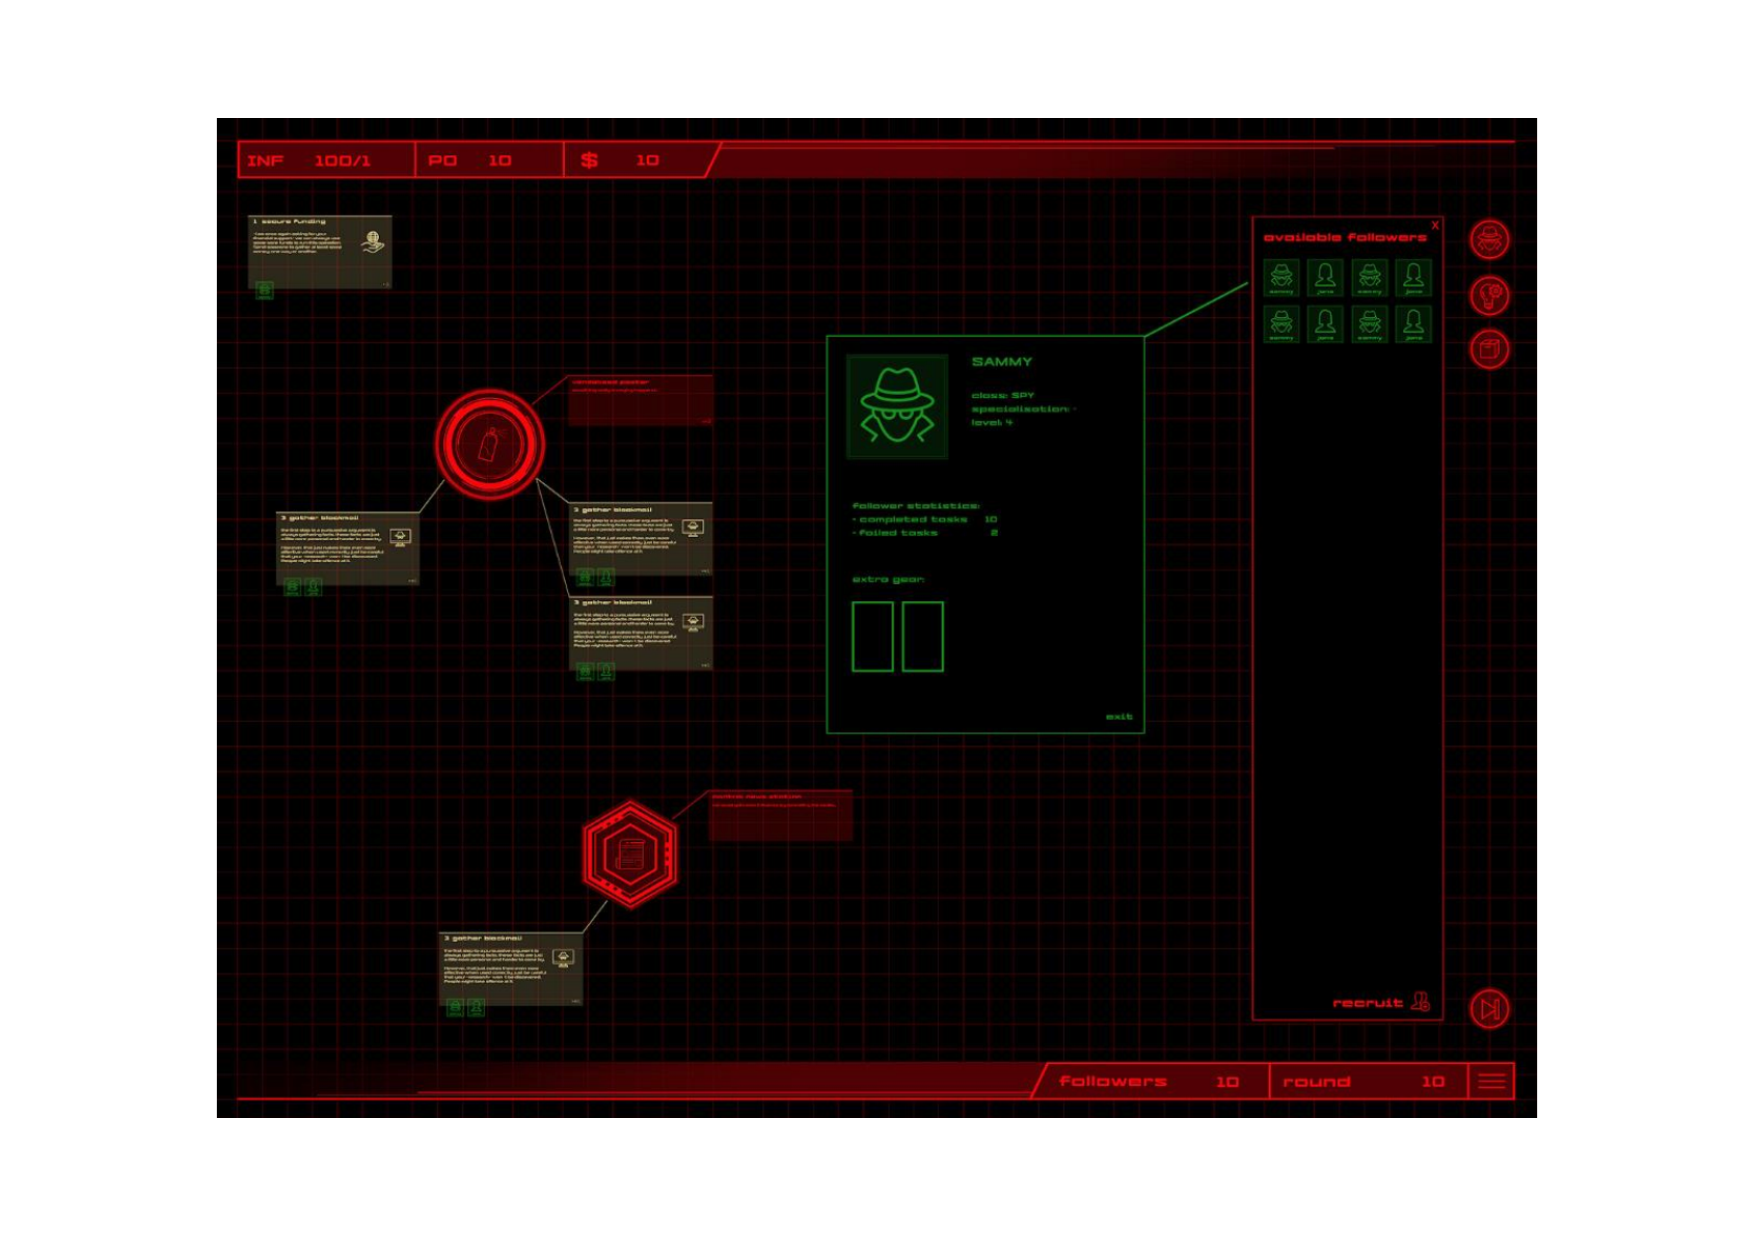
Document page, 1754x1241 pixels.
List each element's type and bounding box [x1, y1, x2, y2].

picture [216, 118, 1538, 1118]
